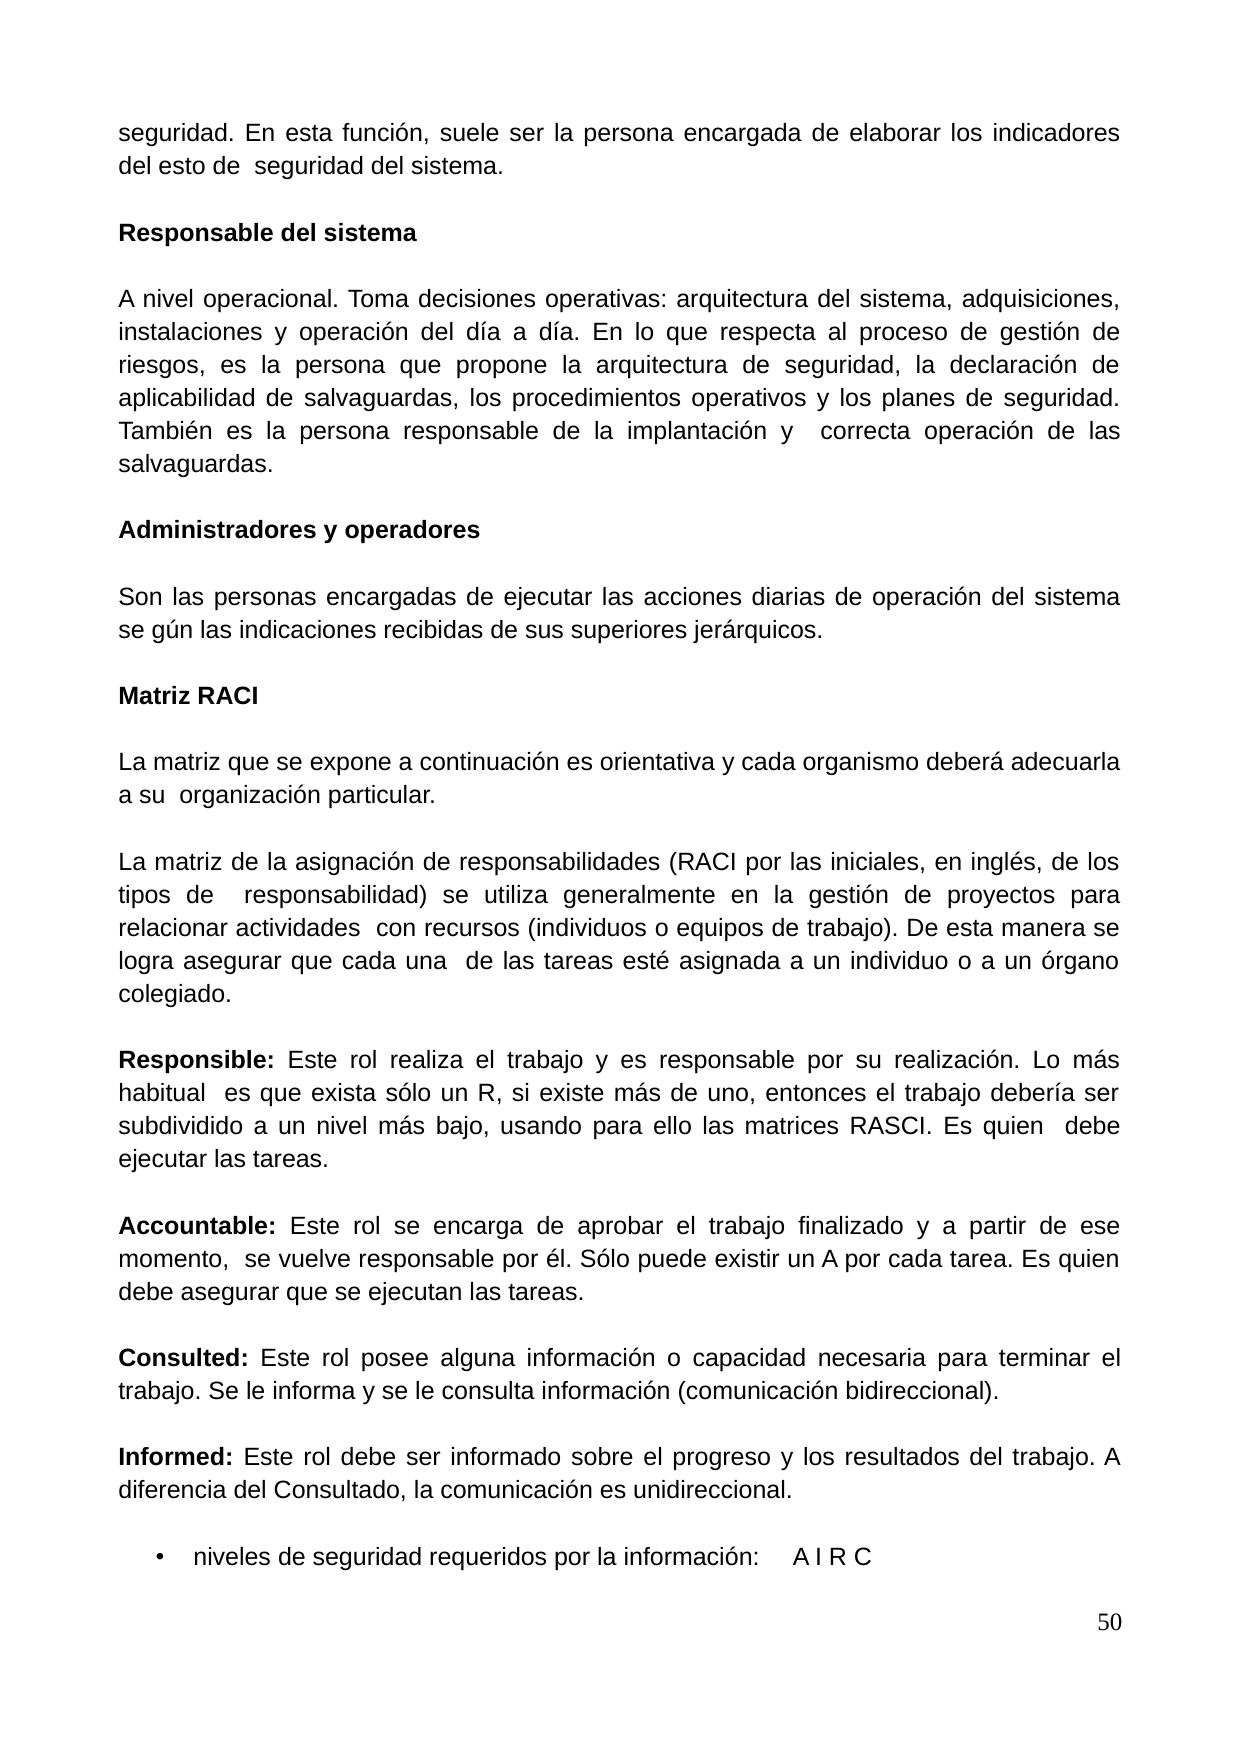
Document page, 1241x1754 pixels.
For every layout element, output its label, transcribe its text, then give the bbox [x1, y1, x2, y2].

text Consulted: Este rol posee alguna información o capacidad necesaria para terminar el trabajo. Se le informa y se le consulta información (comunicación bidireccional). [118, 1343, 1122, 1405]
text A nivel operacional. Toma decisiones operativas: arquitectura del sistema, adquisiciones, instalaciones y operación del día a día. En lo que respecta al proceso de gestión de riesgos, es la persona que propone la arquitectura de seguridad, la declaración de aplicabilidad de salvaguardas, los procedimientos operativos y los planes de seguridad. También es la persona responsable de la implantación y correcta operación de las salvaguardas. [118, 284, 1122, 478]
text Accountable: Este rol se encarga de aprobar el trabajo finalizado y a partir de ese momento, se vuelve responsable por él. Sólo puede existir un A por cada tarea. Es quien debe asegurar que se ejecutan las tareas. [118, 1211, 1122, 1305]
text Informed: Este rol debe ser informado sobre el progreso y los resultados del trabajo. A diferencia del Consultado, la comunicación es unidireccional. [118, 1442, 1122, 1504]
text Son las personas encargadas de ejecutar las acciones diarias de operación del sistema se gún las indicaciones recibidas de sus superiores jerárquicos. [118, 582, 1122, 643]
text Matriz RACI [118, 681, 1122, 710]
text Responsible: Este rol realiza el trabajo y es responsable por su realización. Lo más habitual es que exista sólo un R, si existe más de uno, entonces el trabajo debería ser subdividido a un nivel más bajo, usando para ello las matrices RASCI. Es quien debe ejecutar las tareas. [118, 1045, 1122, 1173]
list niveles de seguridad requeridos por la información: A I R C [156, 1542, 1122, 1571]
text Administradores y operadores [118, 515, 1122, 544]
text seguridad. En esta función, suele ser la persona encargada de elaborar los indicadores del esto de seguridad del sistema. [118, 118, 1122, 180]
text La matriz que se expone a continuación es orientativa y cada organismo deberá adecuarla a su organización particular. [118, 747, 1122, 809]
text La matriz de la asignación de responsabilidades (RACI por las iniciales, en inglés, de los tipos de responsabilidad) se utiliza generalmente en la gestión de proyectos para relacionar actividades con recursos (individuos o equipos de trabajo). De esta manera se logra asegurar que cada una de las tareas esté asignada a un individuo o a un órgano colegiado. [118, 847, 1122, 1008]
text Responsable del sistema [118, 217, 1122, 246]
